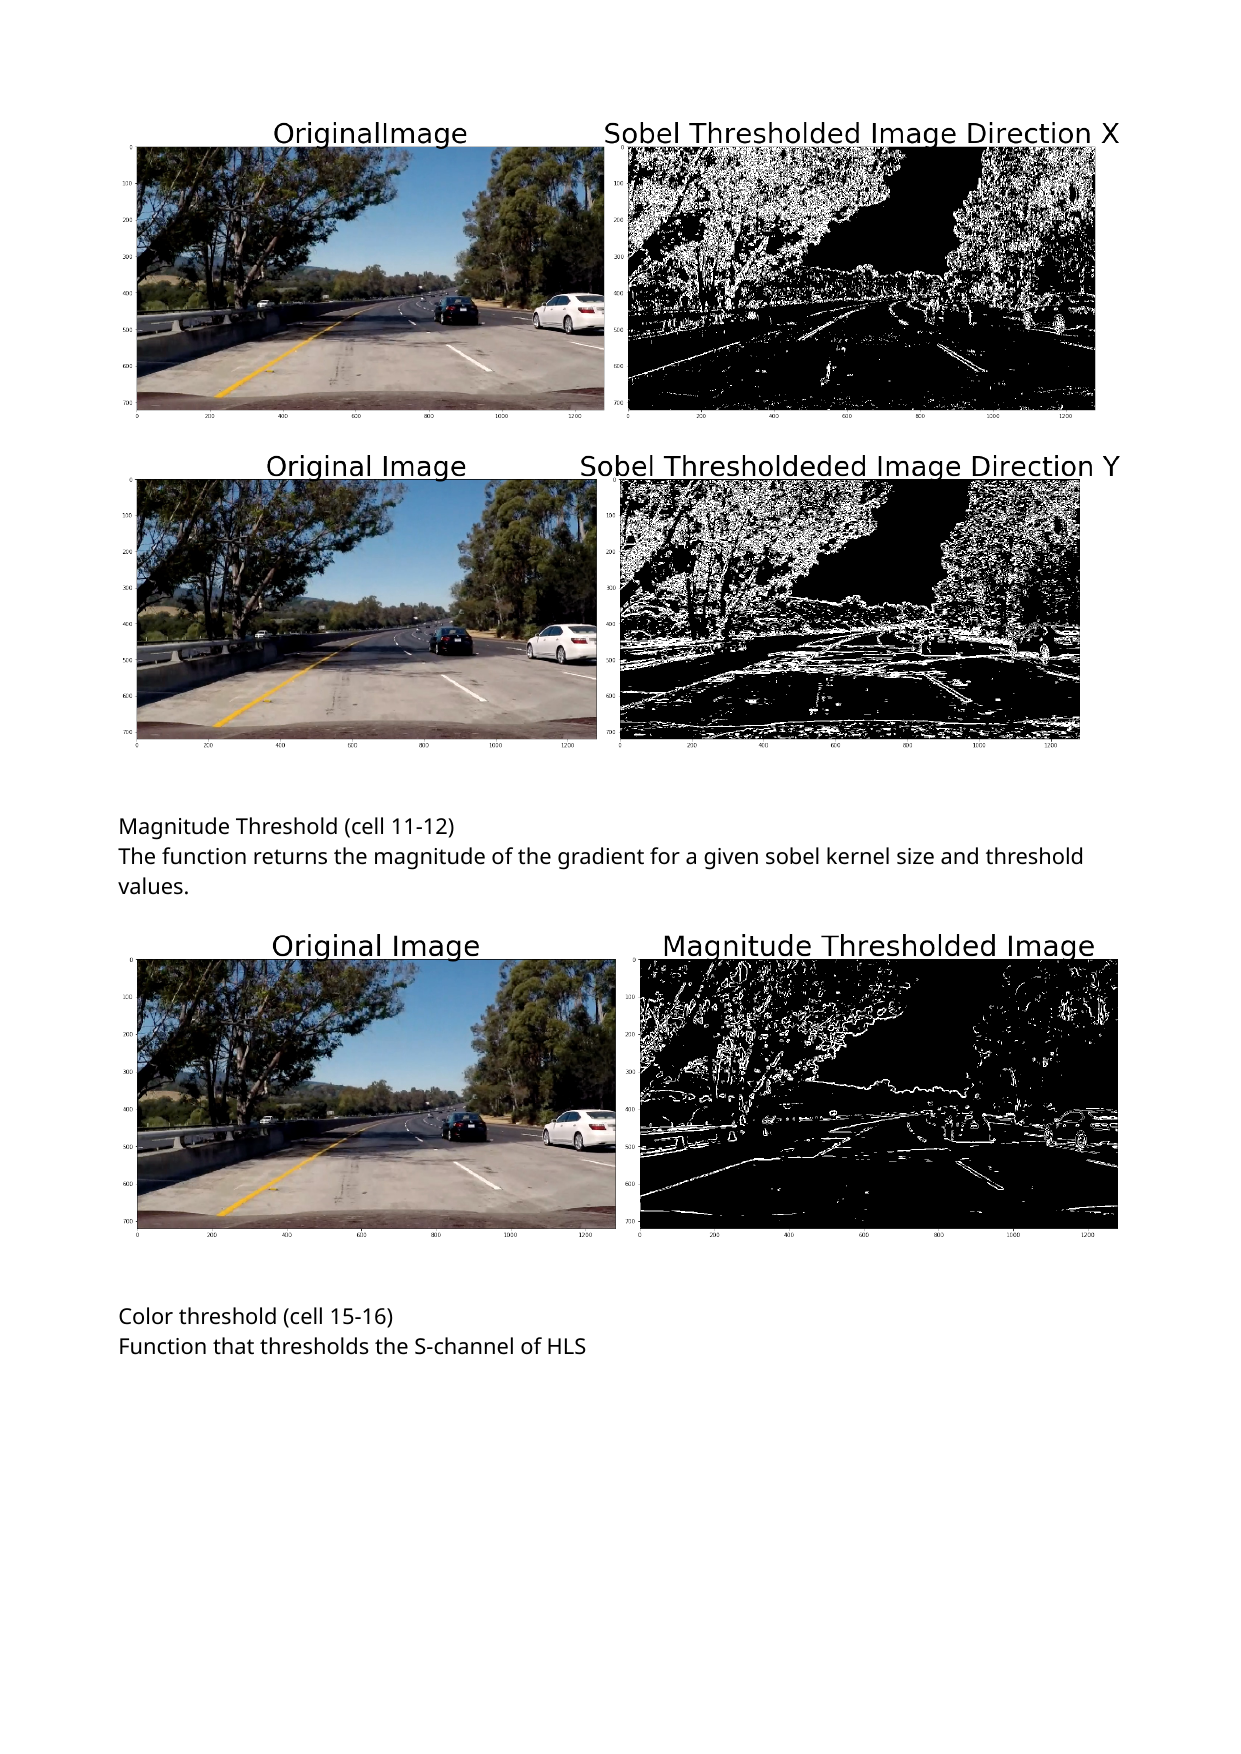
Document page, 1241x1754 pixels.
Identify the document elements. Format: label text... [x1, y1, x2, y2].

text Function that thresholds the S-channel of HLS [118, 1331, 1122, 1361]
picture [118, 118, 1123, 423]
text Color threshold (cell 15-16) [118, 1301, 1122, 1331]
picture [118, 930, 1123, 1242]
picture [118, 452, 1123, 752]
text The function returns the magnitude of the gradient for a given sobel kernel size and threshold values. [118, 841, 1122, 900]
text Magnitude Threshold (cell 11-12) [118, 811, 1122, 841]
